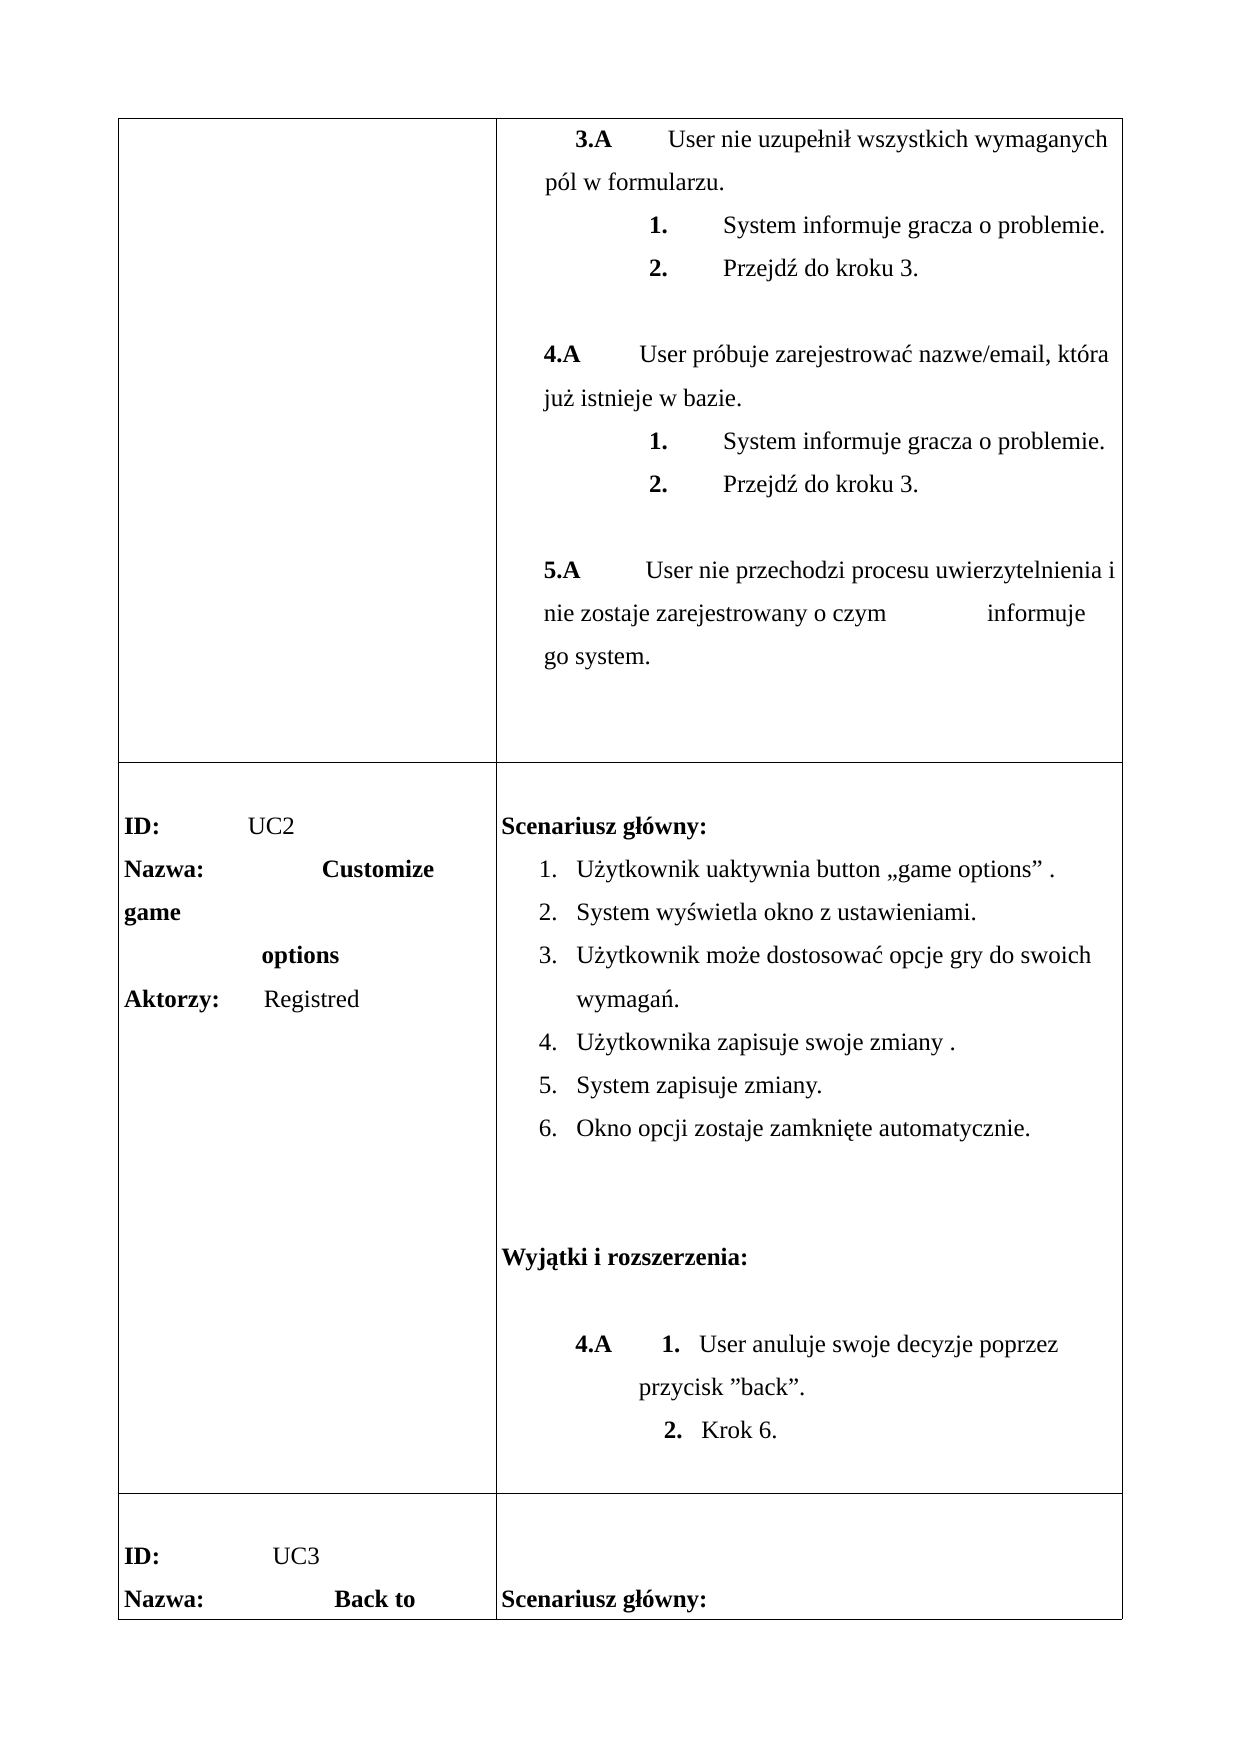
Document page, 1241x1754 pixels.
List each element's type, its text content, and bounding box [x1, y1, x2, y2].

table_cell 3.A User nie uzupełnił wszystkich wymaganych pól w formularzu. 1. System informuje gracza o problemie. 2. Przejdź do kroku 3. 4.A User próbuje zarejestrować nazwe/email, która już istnieje w bazie. 1. System informuje gracza o problemie. 2. Przejdź do kroku 3. 5.A User nie przechodzi procesu uwierzytelnienia i nie zostaje zarejestrowany o czym informuje go system. [497, 119, 1122, 762]
table_cell ID: UC2 Nazwa: Customize game options Aktorzy: Registred [119, 763, 496, 1492]
table_cell [119, 119, 496, 762]
table_cell Scenariusz główny: Użytkownik uaktywnia button „game options” . System wyświetla okno z ustawieniami. Użytkownik może dostosować opcje gry do swoich wymagań. Użytkownika zapisuje swoje zmiany . System zapisuje zmiany. Okno opcji zostaje zamknięte automatycznie. Wyjątki i rozszerzenia: 4.A 1. User anuluje swoje decyzje poprzez przycisk ”back”. 2. Krok 6. [497, 763, 1122, 1492]
table_cell ID: UC3 Nazwa: Back to [119, 1494, 496, 1619]
table_cell Scenariusz główny: User uaktywnia przycisk „back” na dowolnym ekranie. User zostanie cofnięty do poprzedniego ekranu. [497, 1494, 1122, 1619]
